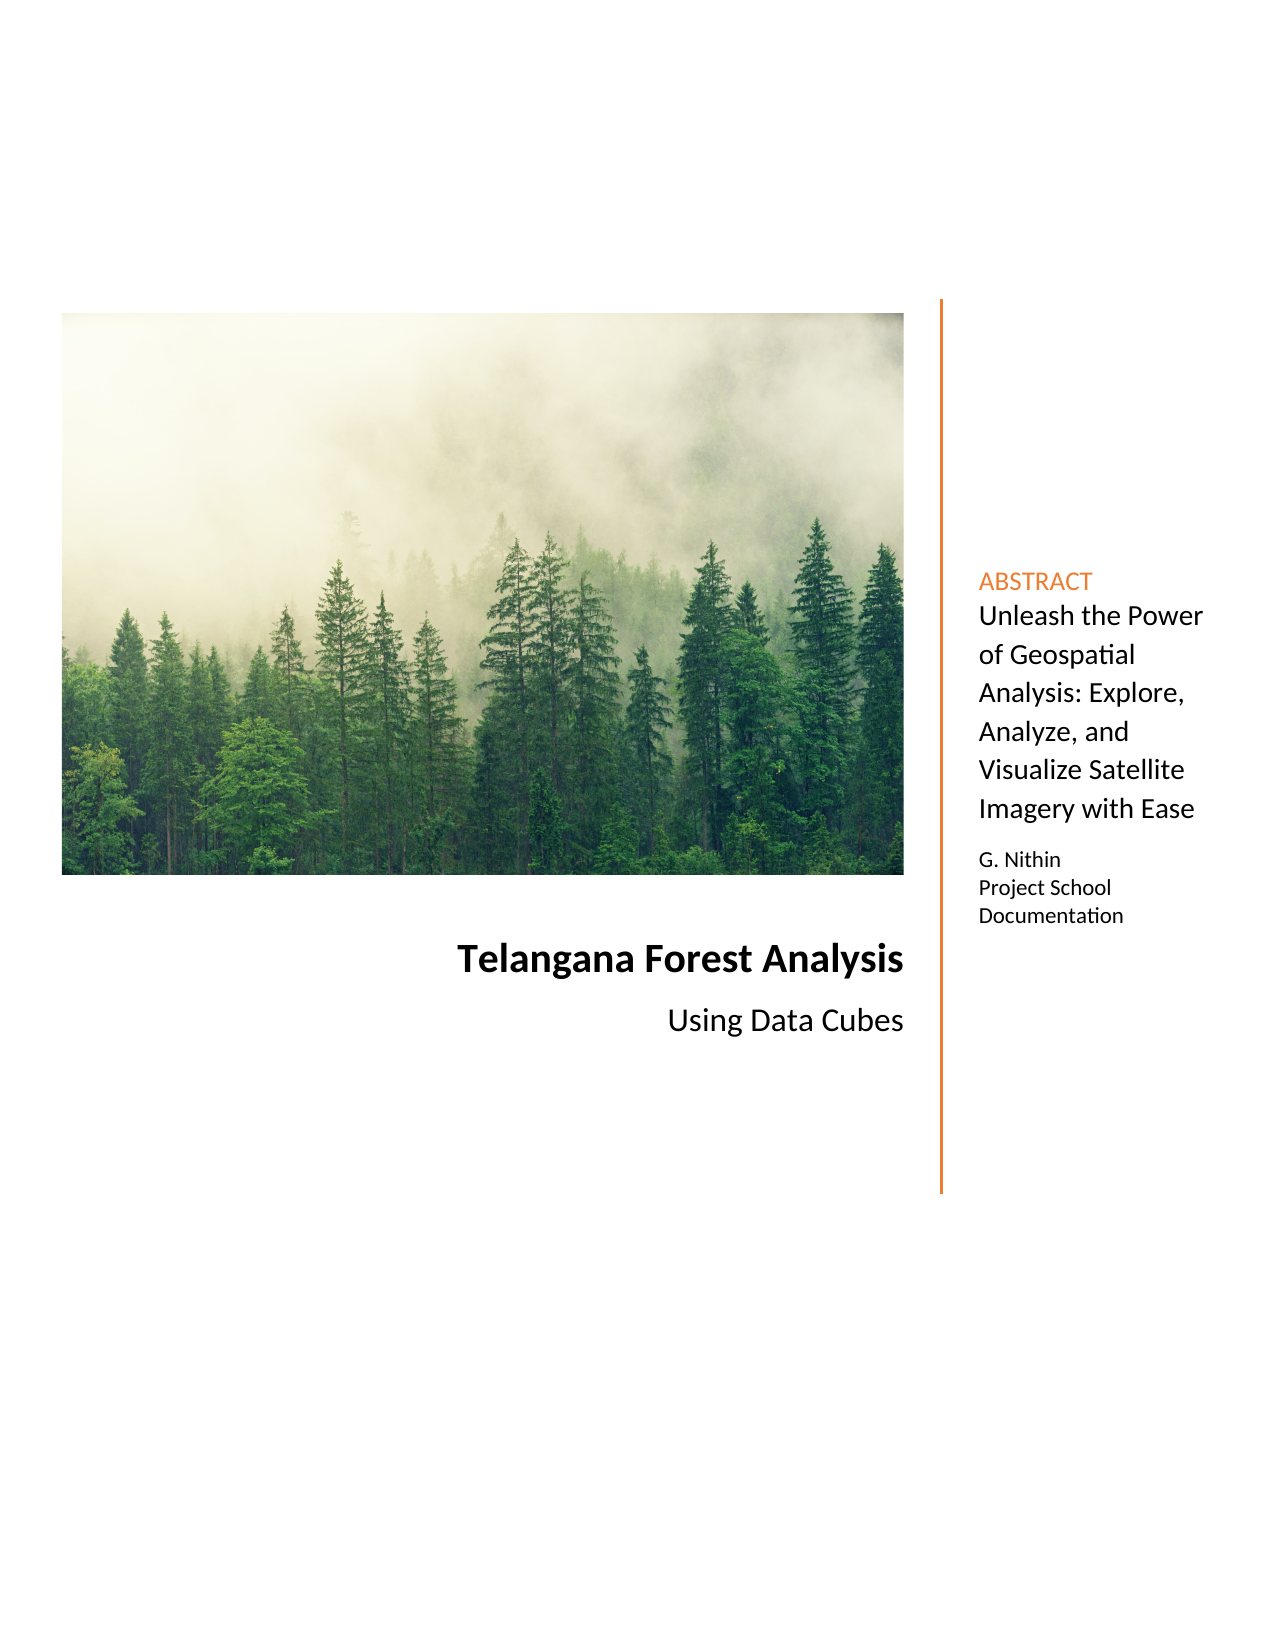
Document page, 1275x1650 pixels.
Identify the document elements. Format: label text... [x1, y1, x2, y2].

text Telangana Forest Analysis [62, 932, 904, 983]
text Abstract [979, 564, 1213, 597]
text G. Nithin [979, 845, 1213, 873]
text Using Data Cubes [62, 998, 904, 1039]
picture [61, 313, 904, 875]
text Project School Documentation [979, 873, 1213, 929]
text Unleash the Power of Geospatial Analysis: Explore, Analyze, and Visualize Satellite Imagery with Ease [979, 597, 1213, 825]
